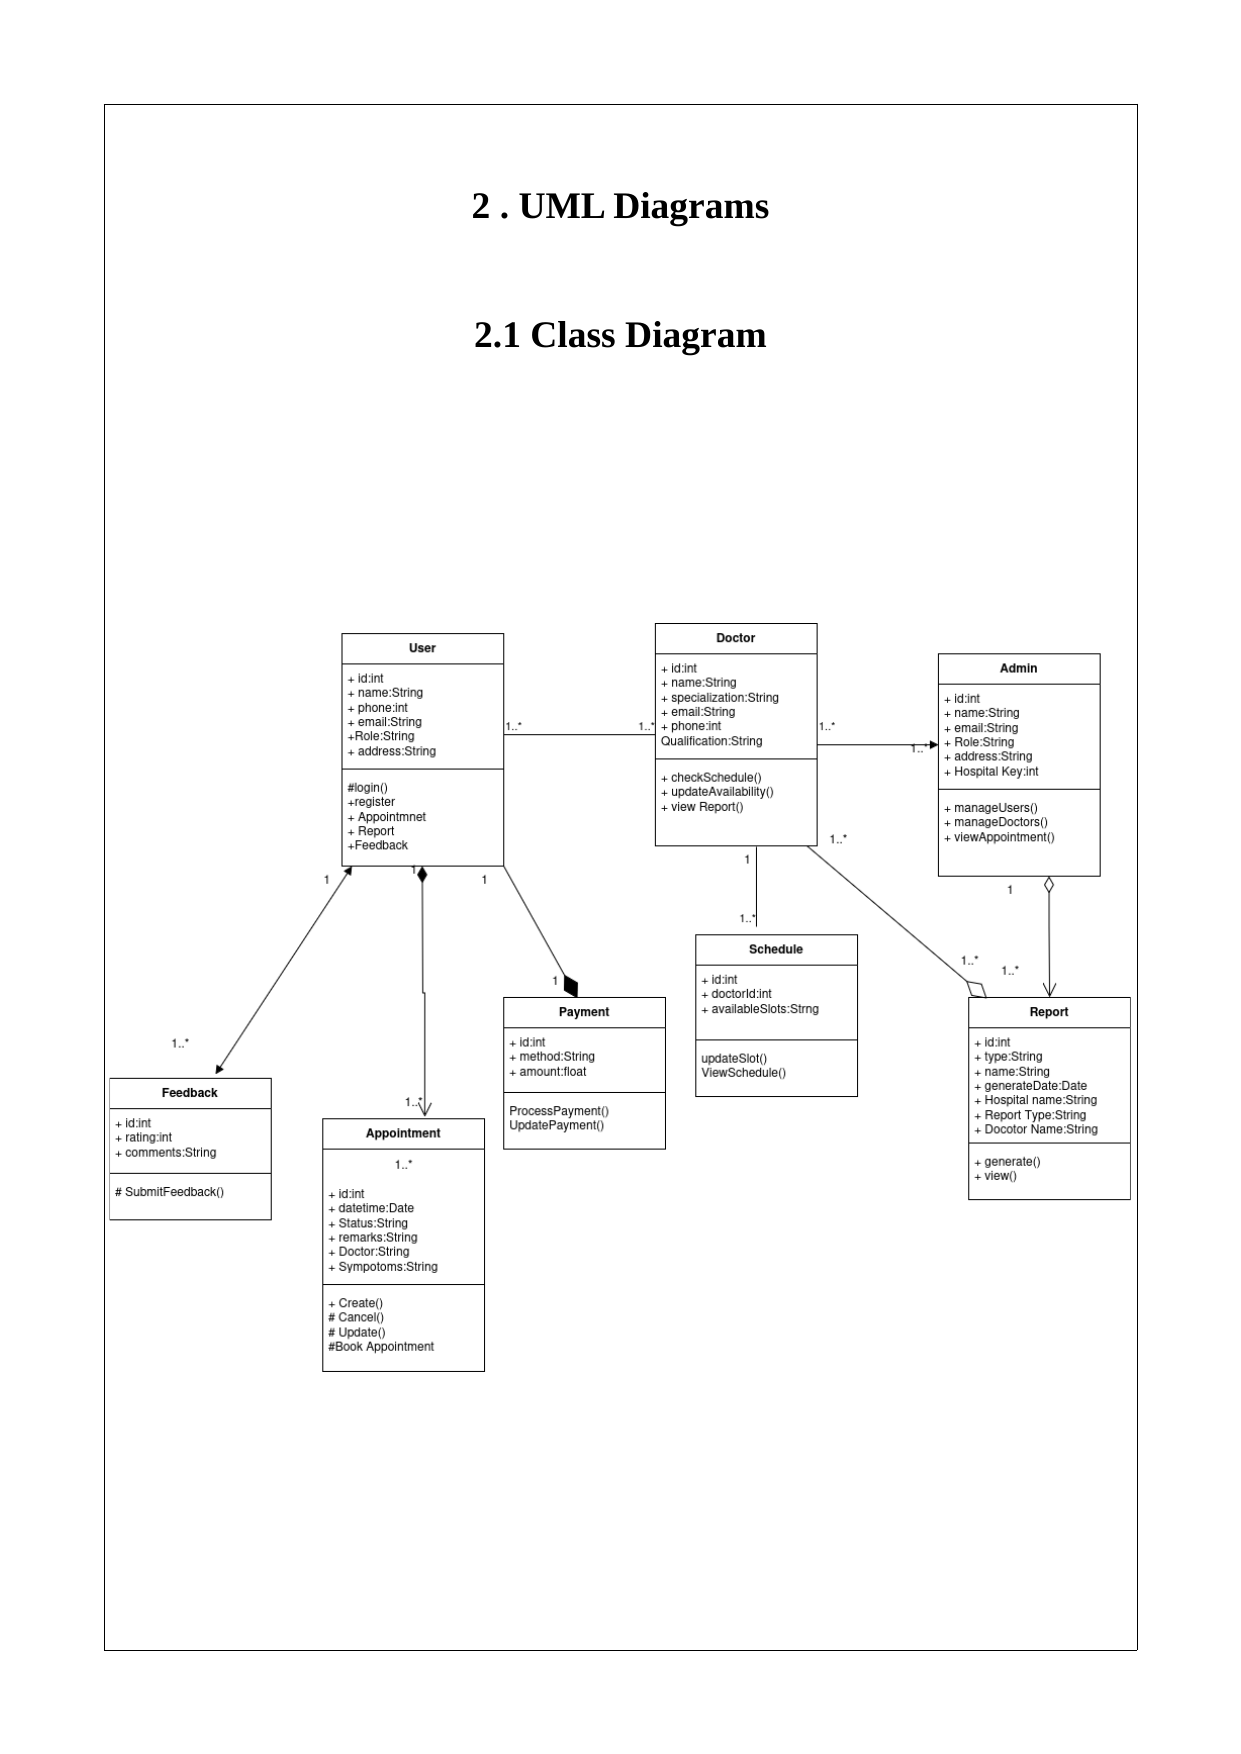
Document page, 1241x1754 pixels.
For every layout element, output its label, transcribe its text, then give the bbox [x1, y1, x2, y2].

text 2.1 Class Diagram [110, 313, 1131, 356]
picture [109, 623, 1131, 1375]
text 2 . UML Diagrams [110, 183, 1131, 226]
